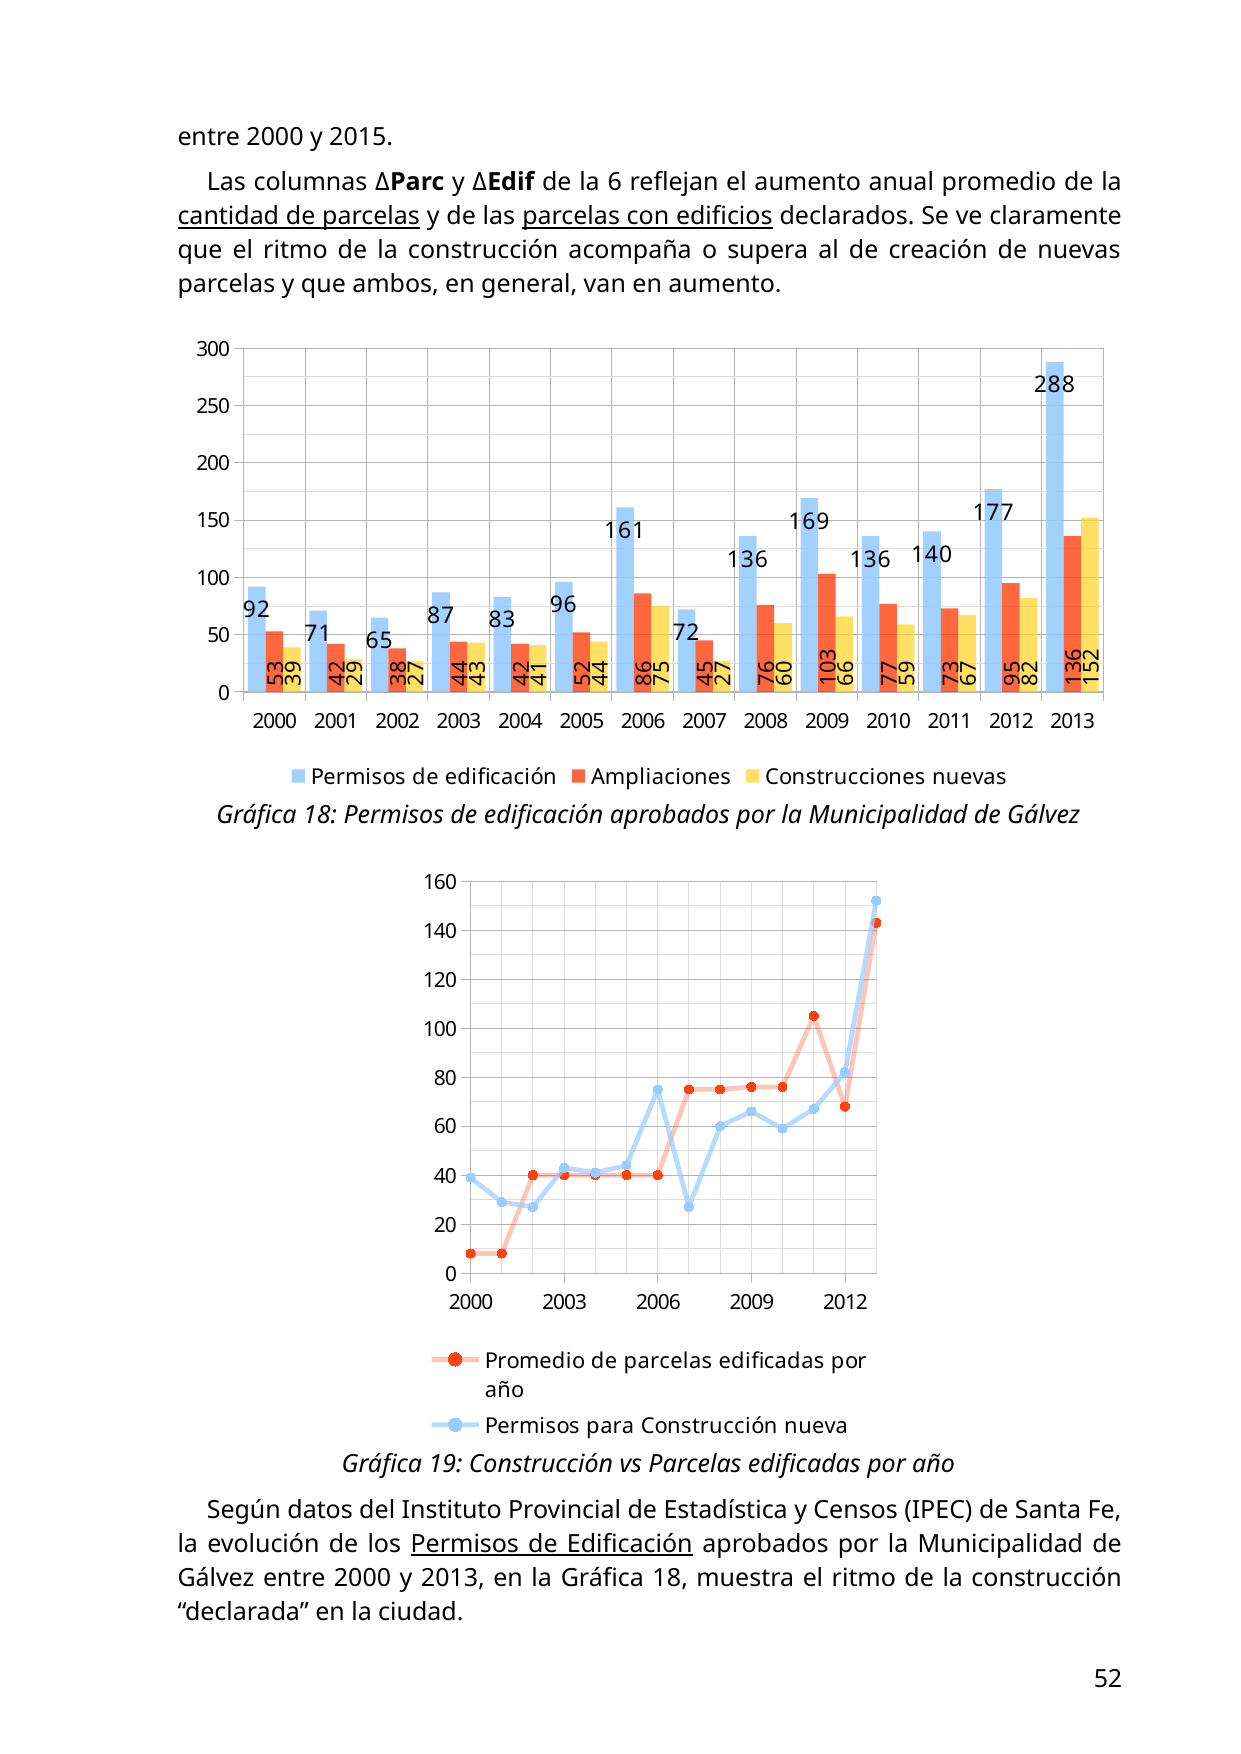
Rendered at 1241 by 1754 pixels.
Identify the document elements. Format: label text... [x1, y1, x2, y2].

text entre 2000 y 2015. [177, 118, 1122, 152]
text Las columnas ΔParc y ΔEdif de la Tabla 6 reflejan el aumento anual promedio de la cantidad de parcelas y de las parcelas con edificios declarados. Se ve claramente que el ritmo de la construcción acompaña o supera al de creación de nuevas parcelas y que ambos, en general, van en aumento. [177, 164, 1122, 300]
text Gráfica 19: Construcción vs Parcelas edificadas por año [341, 855, 958, 1480]
text Gráfica 18: Permisos de edificación aprobados por la Municipalidad de Gálvez [177, 797, 1122, 831]
text Según datos del Instituto Provincial de Estadística y Censos (IPEC) de Santa Fe, la evolución de los Permisos de Edificación aprobados por la Municipalidad de Gálvez entre 2000 y 2013, en la Gráfica 18, muestra el ritmo de la construcción “declarada” en la ciudad. [177, 1492, 1122, 1628]
